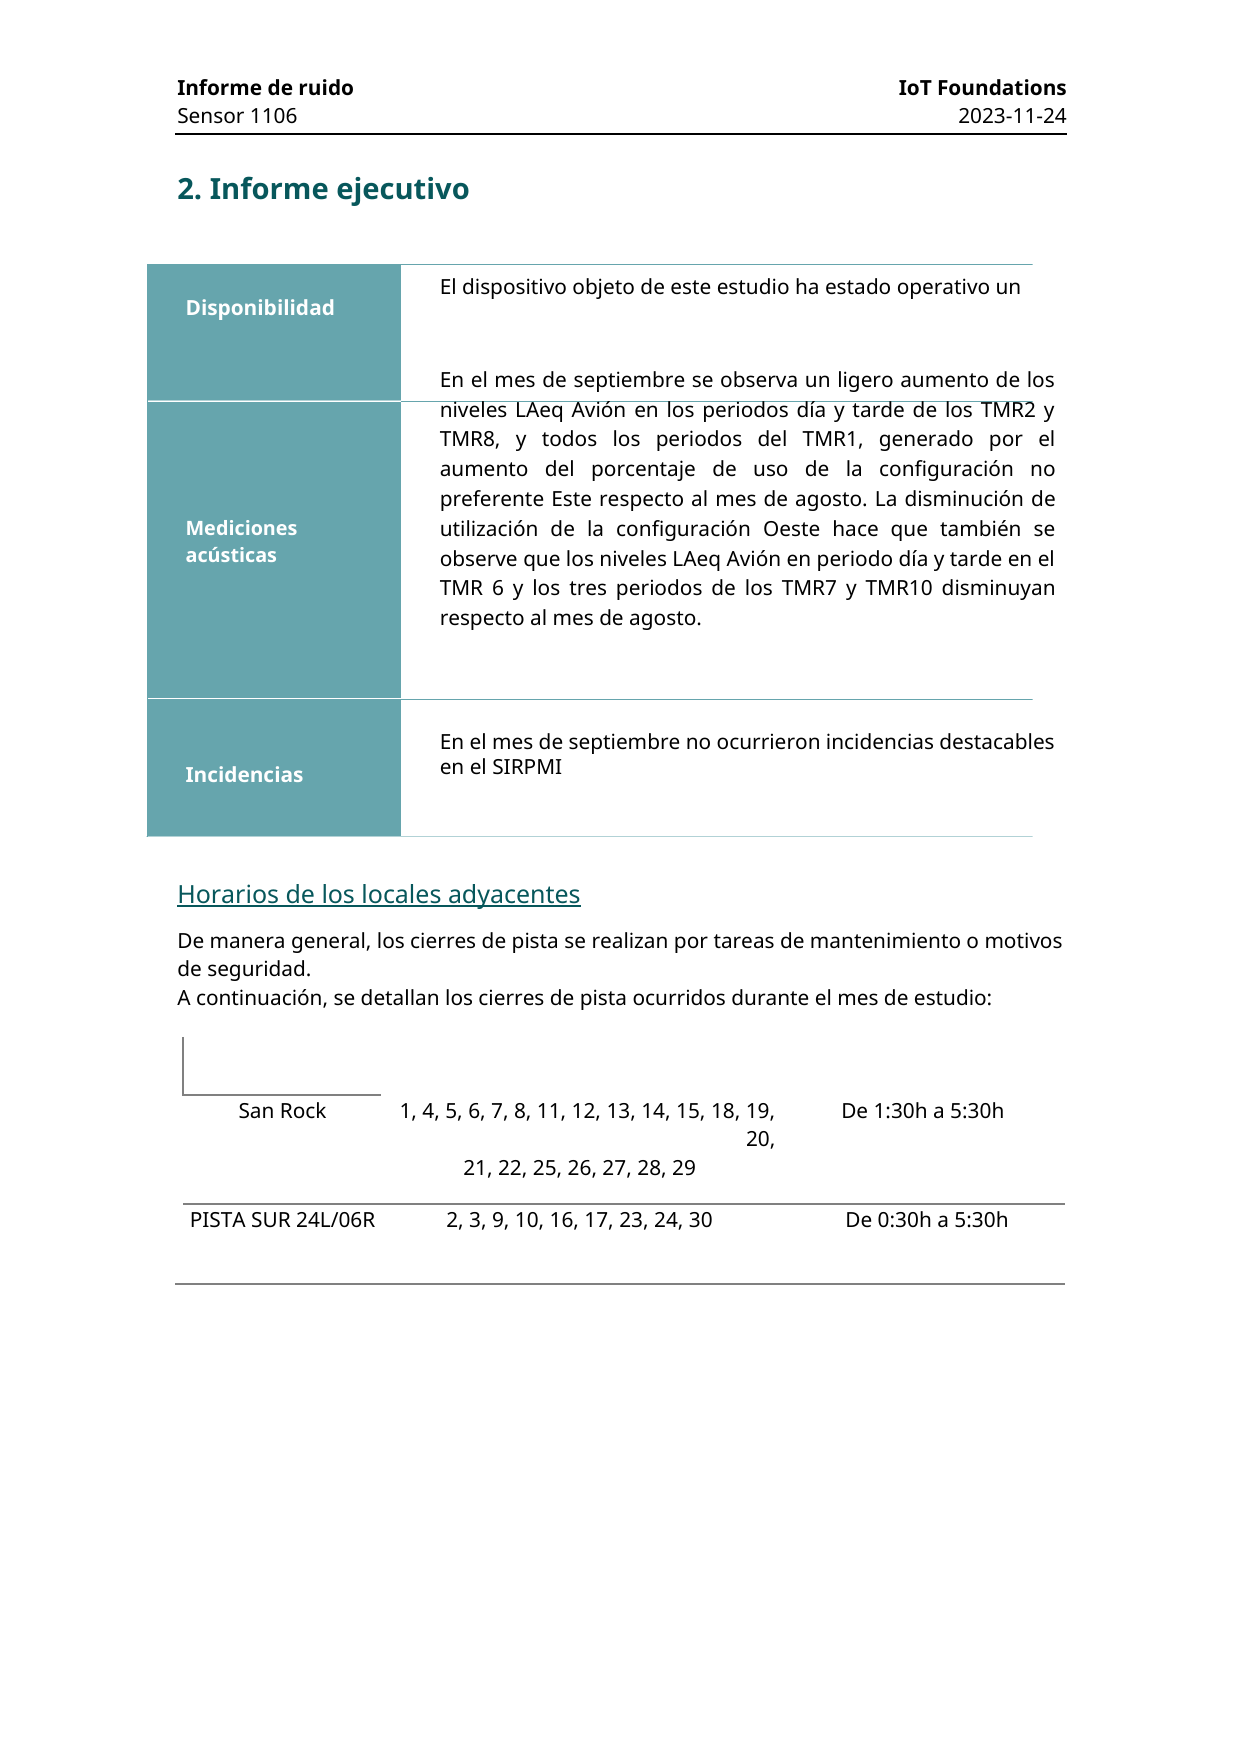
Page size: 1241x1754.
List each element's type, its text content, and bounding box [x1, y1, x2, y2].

table_cell 1, 4, 5, 6, 7, 8, 11, 12, 13, 14, 15, 18, 19, 20, [381, 1094, 775, 1153]
table_header DÍAS [381, 1037, 775, 1077]
table_cell 2023-11-24 [575, 102, 1067, 130]
table_cell [790, 1253, 1064, 1283]
table_header PISTA [184, 1037, 381, 1077]
table_cell De 1:30h a 5:30h [790, 1094, 1064, 1167]
table_cell [175, 1077, 182, 1094]
table_cell 21, 22, 25, 26, 27, 28, 29 [381, 1153, 775, 1181]
table_cell [175, 1094, 183, 1153]
table_cell [790, 1077, 1064, 1094]
table_header [175, 1037, 182, 1077]
table_cell San Rock [183, 1096, 381, 1167]
picture [146, 264, 1033, 837]
table_cell [175, 1153, 183, 1167]
table_cell [775, 1167, 789, 1181]
text A continuación, se detallan los cierres de pista ocurridos durante el mes de estudio: [177, 983, 1090, 1011]
table_header [775, 1037, 789, 1077]
table_cell [775, 1205, 789, 1253]
table_cell [775, 1181, 789, 1203]
table_cell [775, 1253, 789, 1283]
table_cell [381, 1181, 775, 1203]
text Horarios de los locales adyacentes [177, 877, 1090, 911]
table_cell [175, 1203, 183, 1253]
text De manera general, los cierres de pista se realizan por tareas de mantenimiento o motivos de seguridad. [177, 926, 1090, 983]
table_cell [790, 1167, 1064, 1181]
table_cell [175, 1181, 183, 1203]
table_header IoT Foundations [575, 73, 1067, 102]
table_header Informe de ruido [175, 73, 575, 102]
table_cell [381, 1253, 775, 1283]
text 2. Informe ejecutivo [177, 168, 1090, 208]
table_cell [175, 1167, 183, 1181]
table_cell [183, 1253, 381, 1283]
table_cell Sensor 1106 [175, 102, 575, 130]
table_cell [183, 1181, 381, 1203]
table_cell [775, 1153, 789, 1167]
table_cell [381, 1077, 775, 1094]
table_cell [175, 1253, 183, 1283]
table_cell 2, 3, 9, 10, 16, 17, 23, 24, 30 [381, 1205, 775, 1253]
table_cell [183, 1167, 381, 1181]
table_cell [775, 1094, 789, 1153]
table_cell [775, 1077, 789, 1094]
table_cell PISTA SUR 24L/06R [183, 1205, 381, 1253]
table_cell [790, 1181, 1064, 1203]
table_cell [184, 1077, 381, 1094]
table_header PERIODO CIERRE [790, 1037, 1064, 1077]
table_cell De 0:30h a 5:30h [790, 1205, 1064, 1253]
